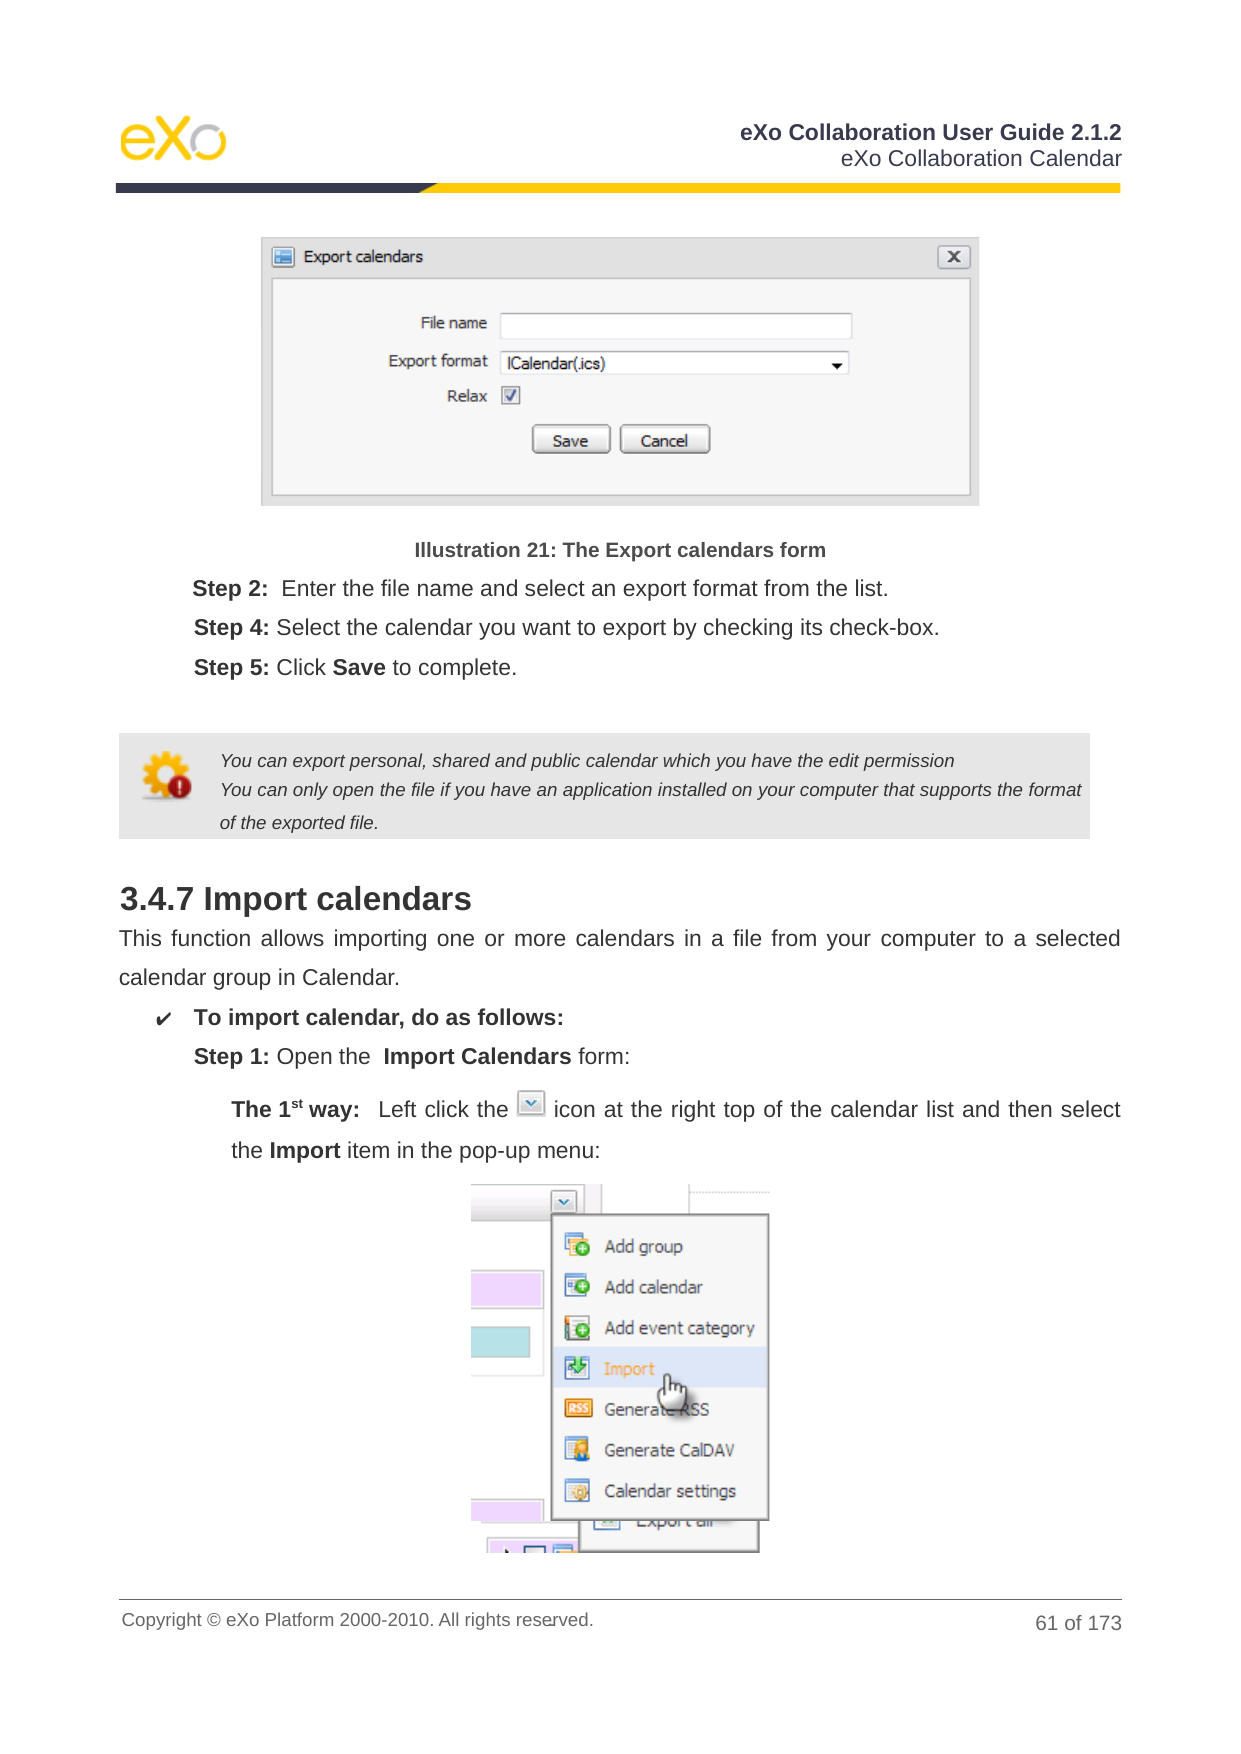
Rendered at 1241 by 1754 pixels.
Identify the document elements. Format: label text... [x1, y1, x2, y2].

subtitle Import calendars [118, 879, 1122, 917]
list Step 1: Open the Import Calendars form: [156, 1043, 1122, 1069]
picture [516, 1090, 547, 1117]
list The 1st way: Left click theicon at the right top of the calendar list and then select the Import item in the pop-up menu: [193, 1082, 1122, 1163]
table_header [119, 733, 214, 839]
list Illustration 21: The Export calendars form [230, 312, 1011, 561]
picture [261, 237, 980, 506]
list Step 4: Select the calendar you want to export by checking its check-box. [156, 614, 1122, 640]
list To import calendar, do as follows: [156, 1003, 1122, 1030]
list Step 2: Enter the file name and select an export format from the list. [154, 228, 1122, 601]
picture [141, 751, 192, 802]
text This function allows importing one or more calendars in a file from your computer to a selected calendar group in Calendar. [118, 924, 1122, 990]
picture [120, 115, 227, 161]
list Step 5: Click Save to complete. [156, 653, 1122, 680]
picture [471, 1184, 770, 1553]
picture [115, 183, 1121, 193]
table_header You can export personal, shared and public calendar which you have the edit permission You can only open the file if you have an application installed on your computer that supports the format of the exported file. [214, 733, 1090, 839]
